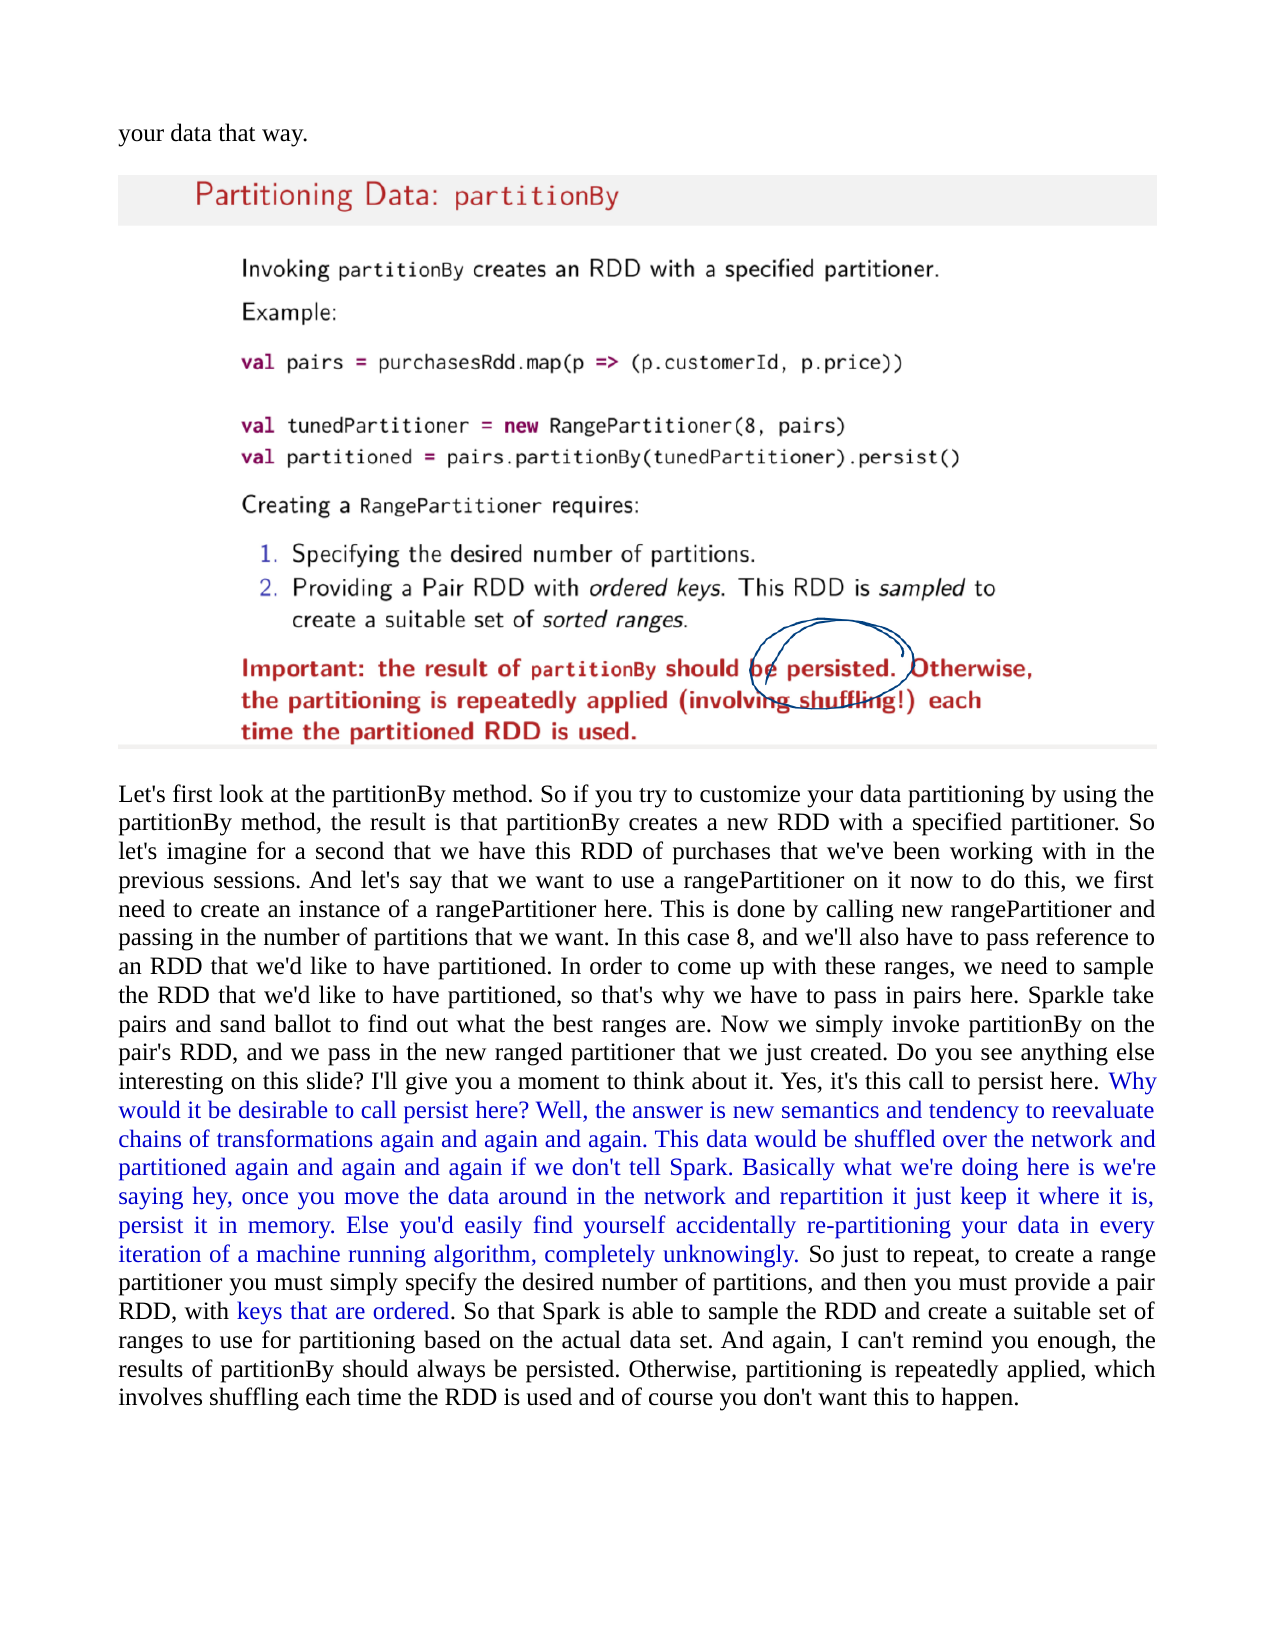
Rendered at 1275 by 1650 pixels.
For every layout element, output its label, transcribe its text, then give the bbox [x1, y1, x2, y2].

picture [118, 175, 1157, 750]
text Let's first look at the partitionBy method. So if you try to customize your data partitioning by using the partitionBy method, the result is that partitionBy creates a new RDD with a specified partitioner. So let's imagine for a second that we have this RDD of purchases that we've been working with in the previous sessions. And let's say that we want to use a rangePartitioner on it now to do this, we first need to create an instance of a rangePartitioner here. This is done by calling new rangePartitioner and passing in the number of partitions that we want. In this case 8, and we'll also have to pass reference to an RDD that we'd like to have partitioned. In order to come up with these ranges, we need to sample the RDD that we'd like to have partitioned, so that's why we have to pass in pairs here. Sparkle take pairs and sand ballot to find out what the best ranges are. Now we simply invoke partitionBy on the pair's RDD, and we pass in the new ranged partitioner that we just created. Do you see anything else interesting on this slide? I'll give you a moment to think about it. Yes, it's this call to persist here. Why would it be desirable to call persist here? Well, the answer is new semantics and tendency to reevaluate chains of transformations again and again and again. This data would be shuffled over the network and partitioned again and again and again if we don't tell Spark. Basically what we're doing here is we're saying hey, once you move the data around in the network and repartition it just keep it where it is, persist it in memory. Else you'd easily find yourself accidentally re-partitioning your data in every iteration of a machine running algorithm, completely unknowingly. So just to repeat, to create a range partitioner you must simply specify the desired number of partitions, and then you must provide a pair RDD, with keys that are ordered. So that Spark is able to sample the RDD and create a suitable set of ranges to use for partitioning based on the actual data set. And again, I can't remind you enough, the results of partitionBy should always be persisted. Otherwise, partitioning is repeatedly applied, which involves shuffling each time the RDD is used and of course you don't want this to happen. [118, 779, 1157, 1411]
text your data that way. [118, 118, 1157, 147]
